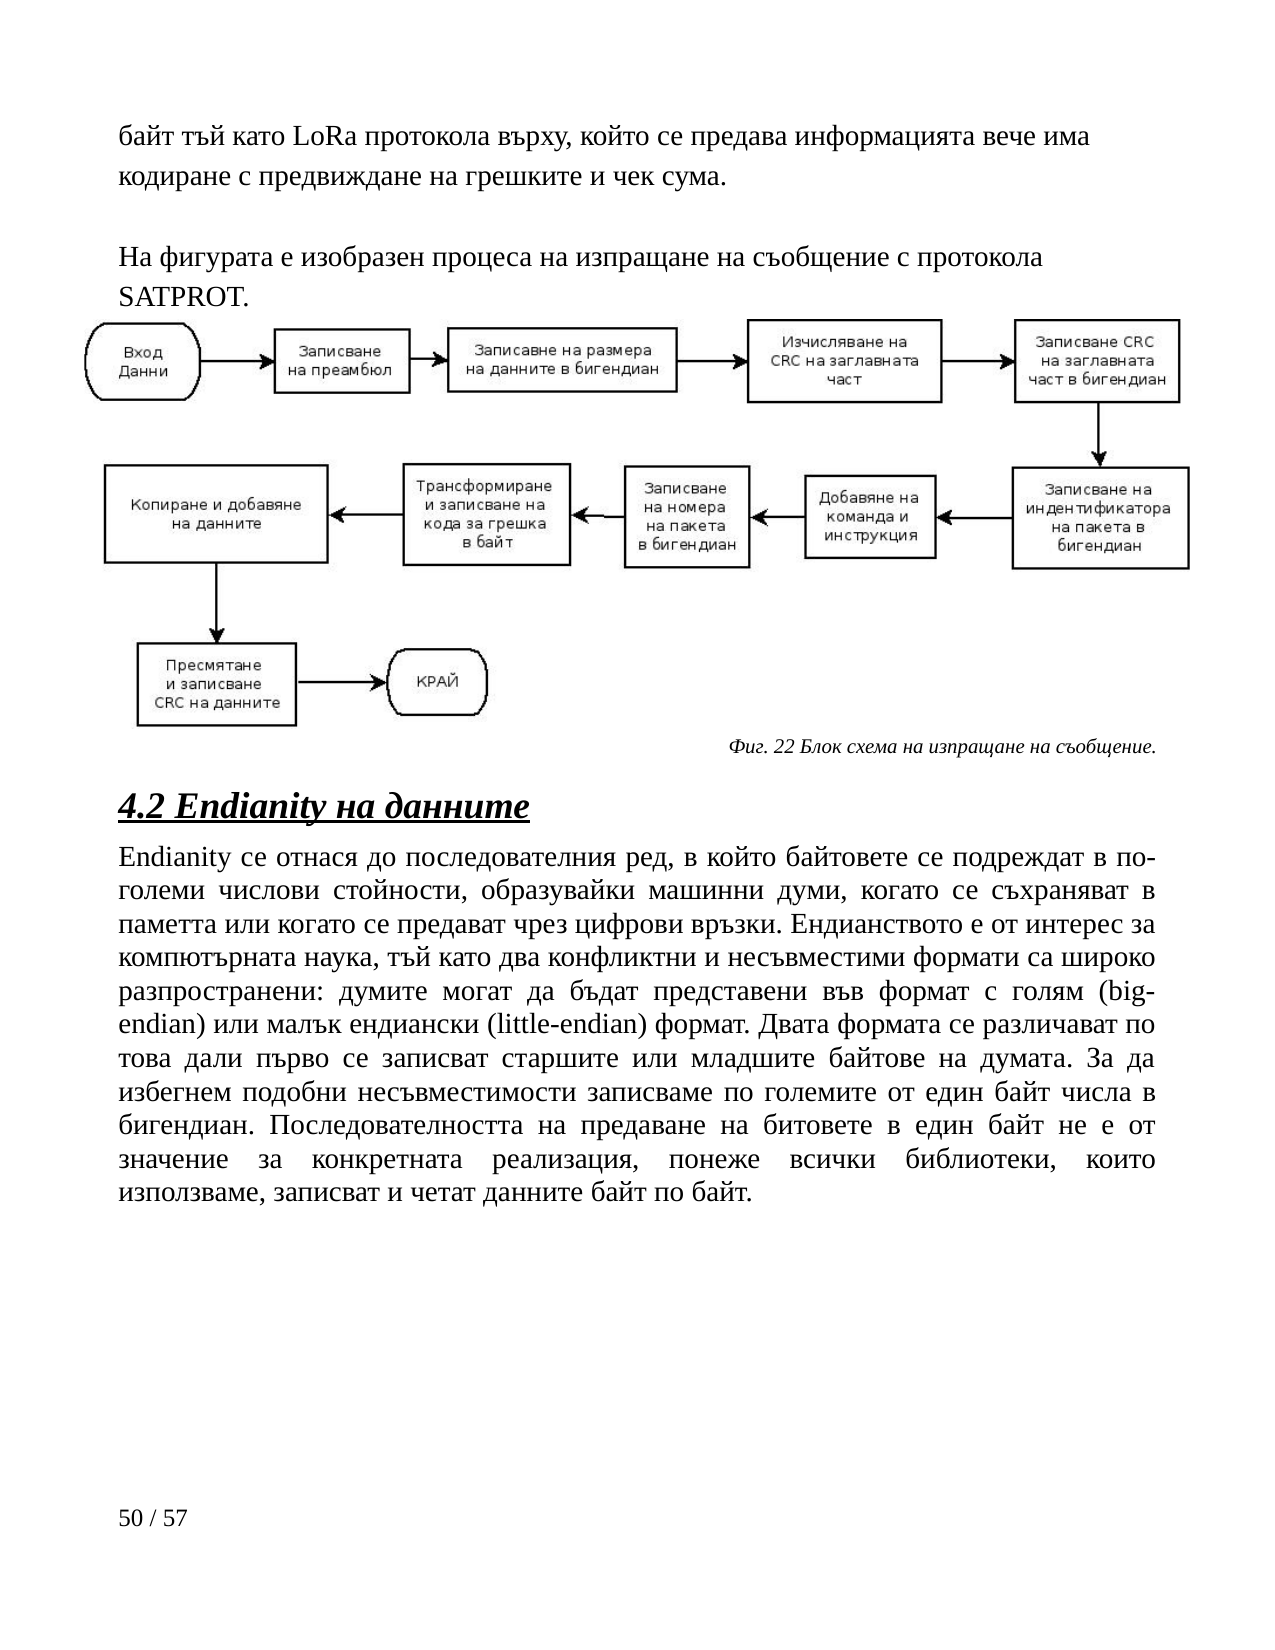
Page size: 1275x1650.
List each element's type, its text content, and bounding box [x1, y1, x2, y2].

text байт тъй като LoRa протокола върху, който се предава информацията вече има кодиране с предвиждане на грешките и чек сума. [118, 118, 1157, 192]
text Фиг. 22 Блок схема на изпращане на съобщение. [118, 729, 1157, 758]
picture [84, 319, 1191, 729]
text Endianity се отнася до последователния ред, в който байтовете се подреждат в по-големи числови стойности, образувайки машинни думи, когато се съхраняват в паметта или когато се предават чрез цифрови връзки. Ендианството е от интерес за компютърната наука, тъй като два конфликтни и несъвместими формати са широко разпространени: думите могат да бъдат представени във формат с голям (big-endian) или малък ендиански (little-endian) формат. Двата формата се различават по това дали първо се записват старшите или младшите байтове на думата. За да избегнем подобни несъвместимости записваме по големите от един байт числа в бигендиан. Последователността на предаване на битовете в един байт не е от значение за конкретната реализация, понеже всички библиотеки, които използваме, записват и четат данните байт по байт. [118, 839, 1157, 1208]
subtitle 4.2 Endianity на данните [118, 783, 1157, 826]
text На фигурата е изобразен процеса на изпращане на съобщение с протокола SATPROT. [118, 239, 1157, 312]
